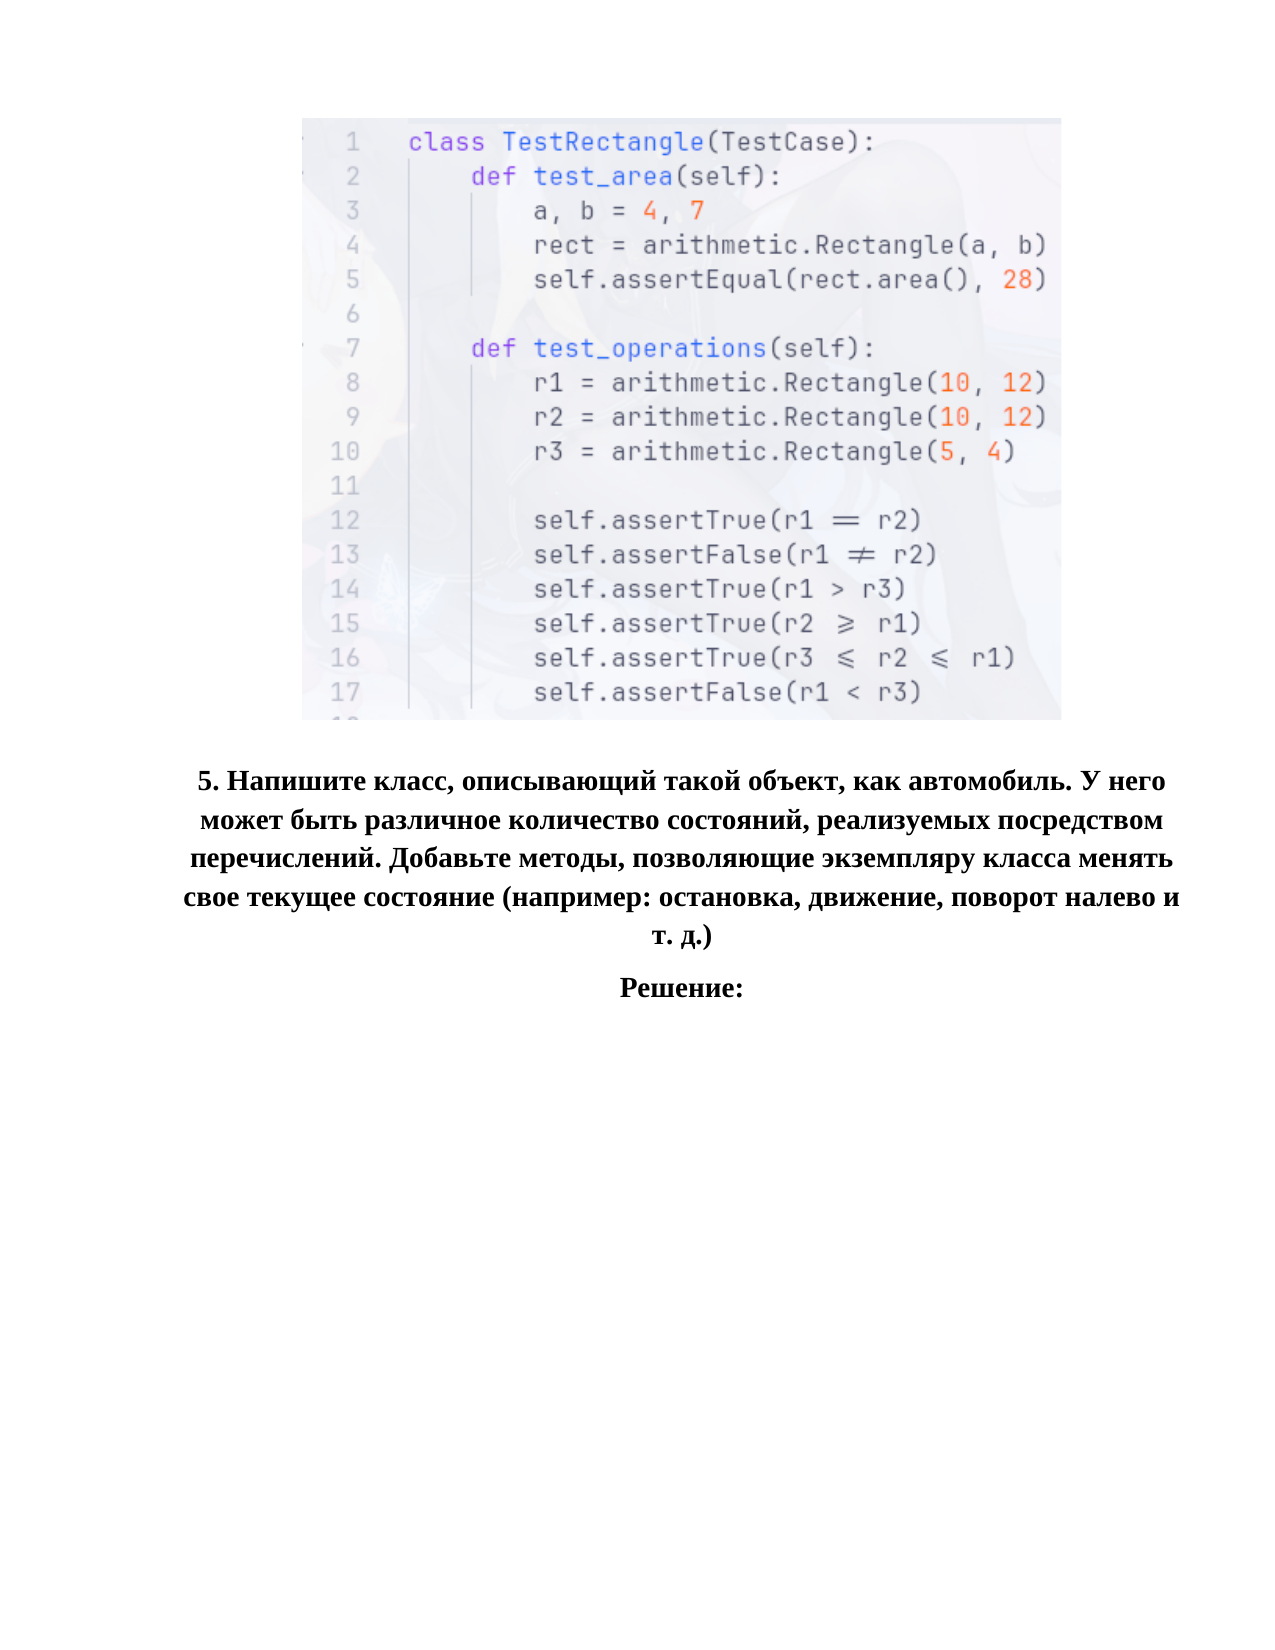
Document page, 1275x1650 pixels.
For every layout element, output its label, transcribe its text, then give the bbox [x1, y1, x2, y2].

picture [302, 118, 1062, 720]
text 5. Напишите класс, описывающий такой объект, как автомобиль. У него может быть различное количество состояний, реализуемых посредством перечислений. Добавьте методы, позволяющие экземпляру класса менять свое текущее состояние (например: остановка, движение, поворот налево и т. д.) [177, 763, 1186, 951]
text Решение: [177, 971, 1186, 1004]
